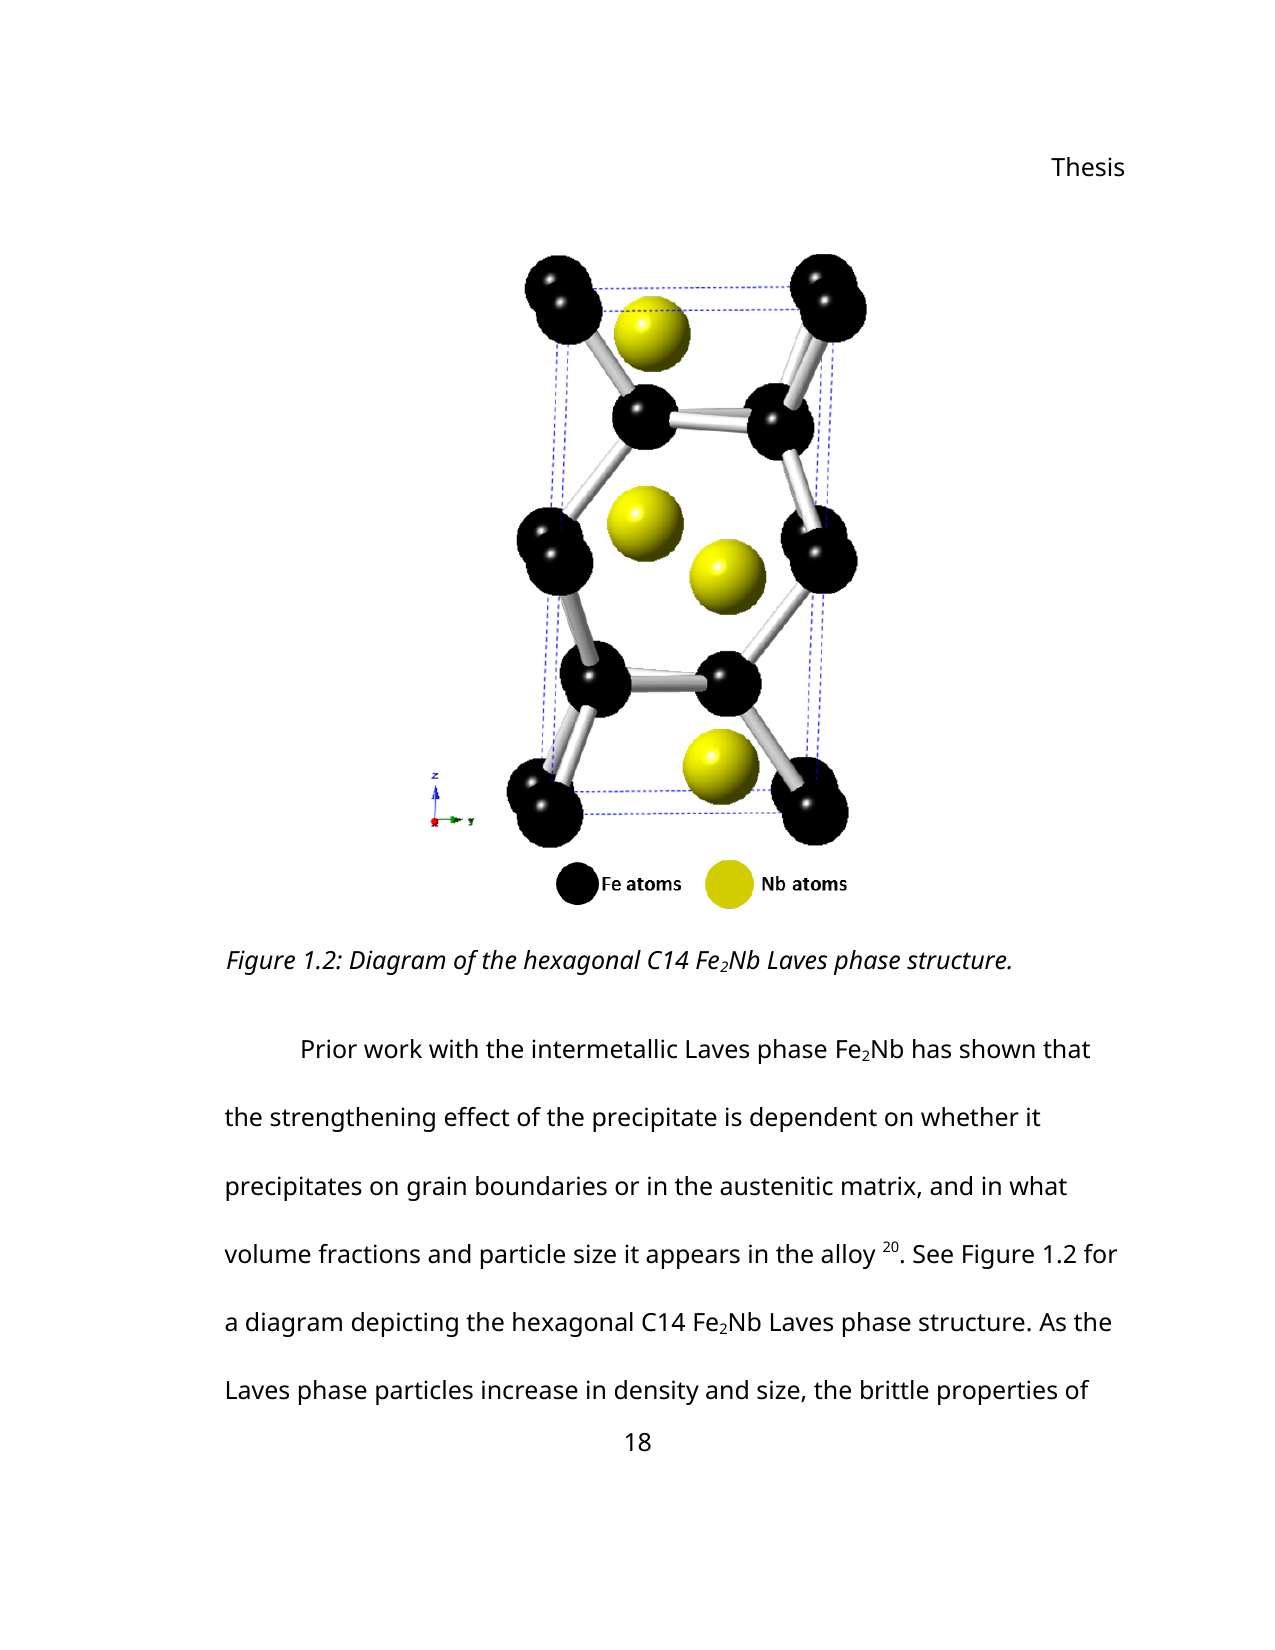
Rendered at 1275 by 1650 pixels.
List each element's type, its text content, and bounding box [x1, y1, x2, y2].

picture [422, 225, 928, 909]
text Figure 1.2: Diagram of the hexagonal C14 Fe2Nb Laves phase structure. [225, 943, 1125, 977]
text Prior work with the intermetallic Laves phase Fe2Nb has shown that the strengthening effect of the precipitate is dependent on whether it precipitates on grain boundaries or in the austenitic matrix, and in what volume fractions and particle size it appears in the alloy 20. See Figure 1.2 for a diagram depicting the hexagonal C14 Fe2Nb Laves phase structure. As the Laves phase particles increase in density and size, the brittle properties of [224, 1032, 1125, 1407]
